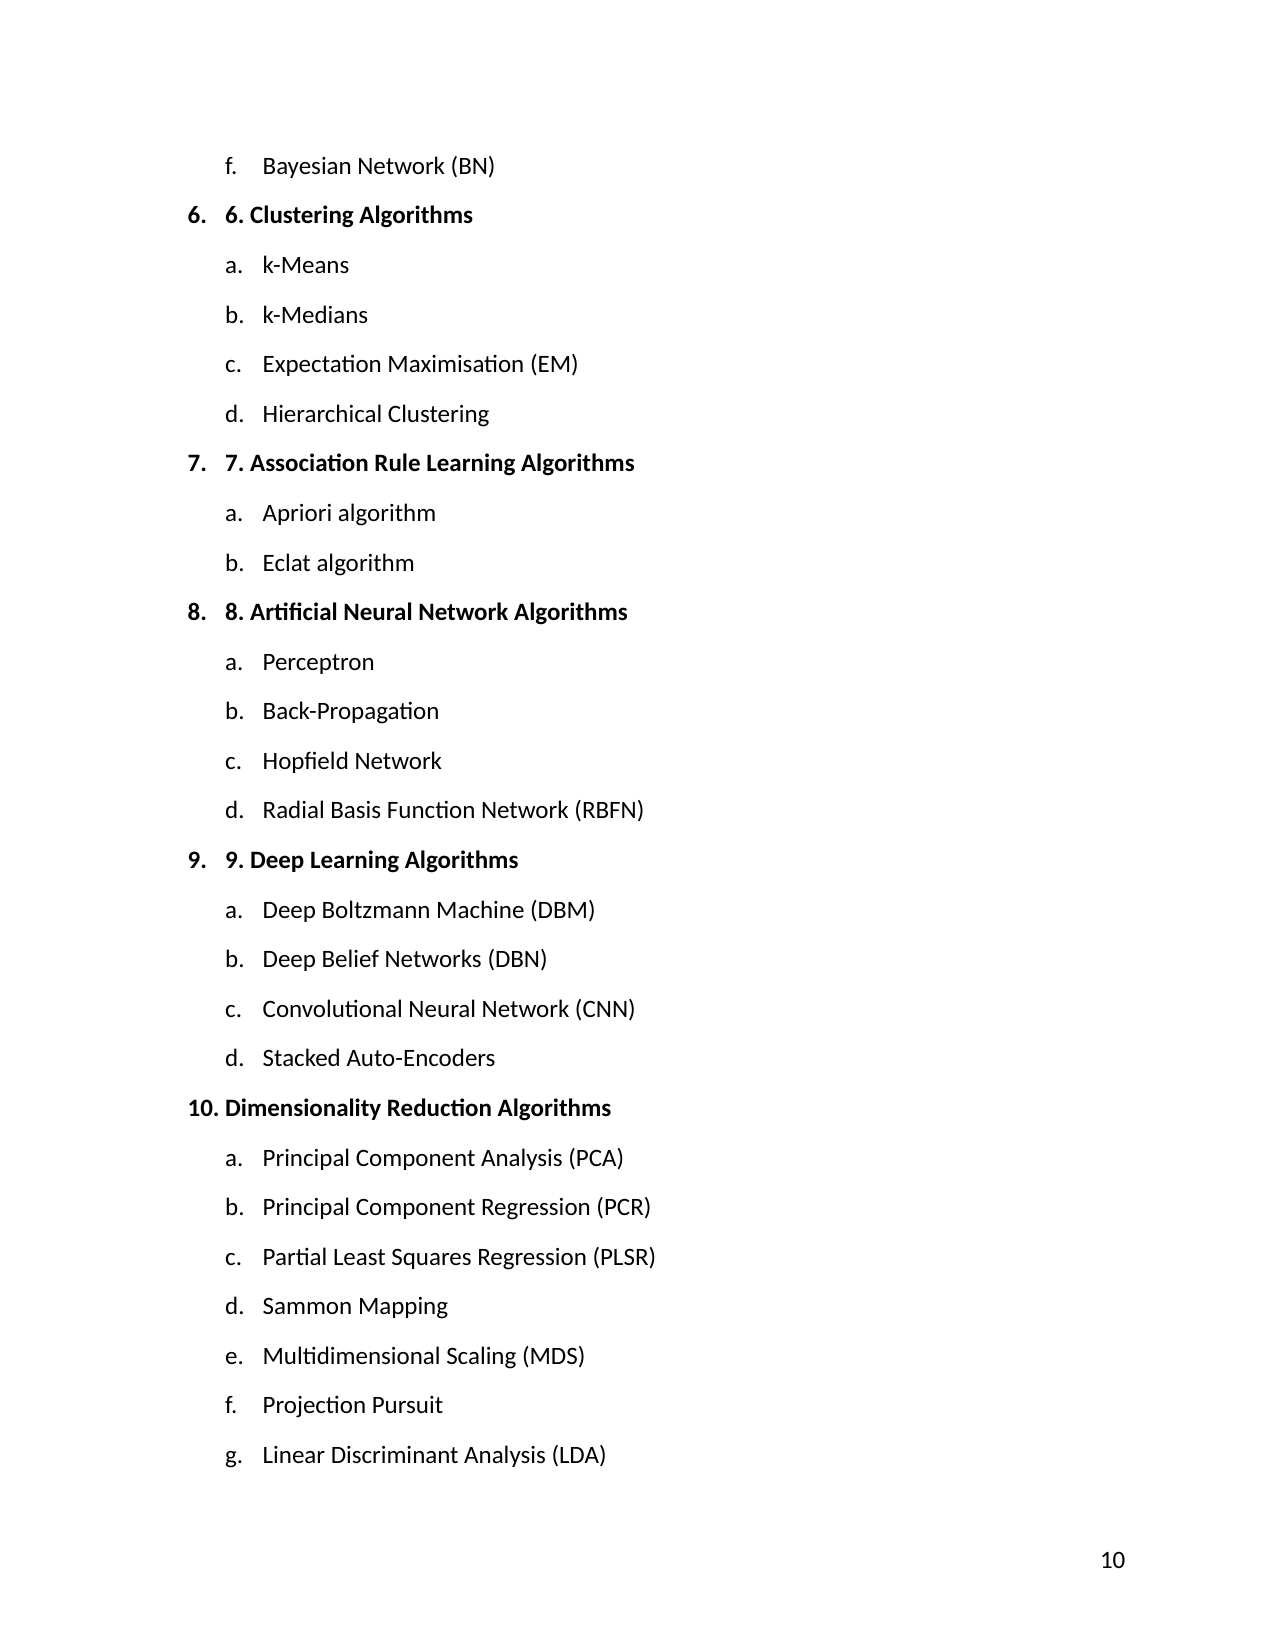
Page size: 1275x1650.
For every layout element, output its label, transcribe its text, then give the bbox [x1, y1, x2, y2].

list Dimensionality Reduction Algorithms [187, 1092, 1125, 1123]
list Expectation Maximisation (EM) [225, 348, 1125, 379]
list 8. Artificial Neural Network Algorithms [187, 596, 1125, 627]
list Apriori algorithm [225, 497, 1125, 528]
list Hopfield Network [225, 745, 1125, 776]
list Stacked Auto-Encoders [225, 1042, 1125, 1073]
list Deep Boltzmann Machine (DBM) [225, 894, 1125, 924]
list Principal Component Regression (PCR) [225, 1191, 1125, 1222]
list Eclat algorithm [225, 547, 1125, 577]
list Perceptron [225, 646, 1125, 676]
list Linear Discriminant Analysis (LDA) [225, 1439, 1125, 1470]
list k-Medians [225, 299, 1125, 329]
list Partial Least Squares Regression (PLSR) [225, 1241, 1125, 1271]
list 7. Association Rule Learning Algorithms [187, 447, 1125, 478]
list Deep Belief Networks (DBN) [225, 943, 1125, 974]
list 6. Clustering Algorithms [187, 199, 1125, 230]
list Convolutional Neural Network (CNN) [225, 993, 1125, 1023]
list Multidimensional Scaling (MDS) [225, 1340, 1125, 1371]
list k-Means [225, 249, 1125, 280]
list Bayesian Network (BN) [225, 150, 1125, 181]
list Sammon Mapping [225, 1290, 1125, 1321]
list Projection Pursuit [225, 1389, 1125, 1420]
list Principal Component Analysis (PCA) [225, 1142, 1125, 1172]
list Hierarchical Clustering [225, 398, 1125, 428]
list Back-Propagation [225, 695, 1125, 726]
list 9. Deep Learning Algorithms [187, 844, 1125, 875]
list Radial Basis Function Network (RBFN) [225, 794, 1125, 825]
